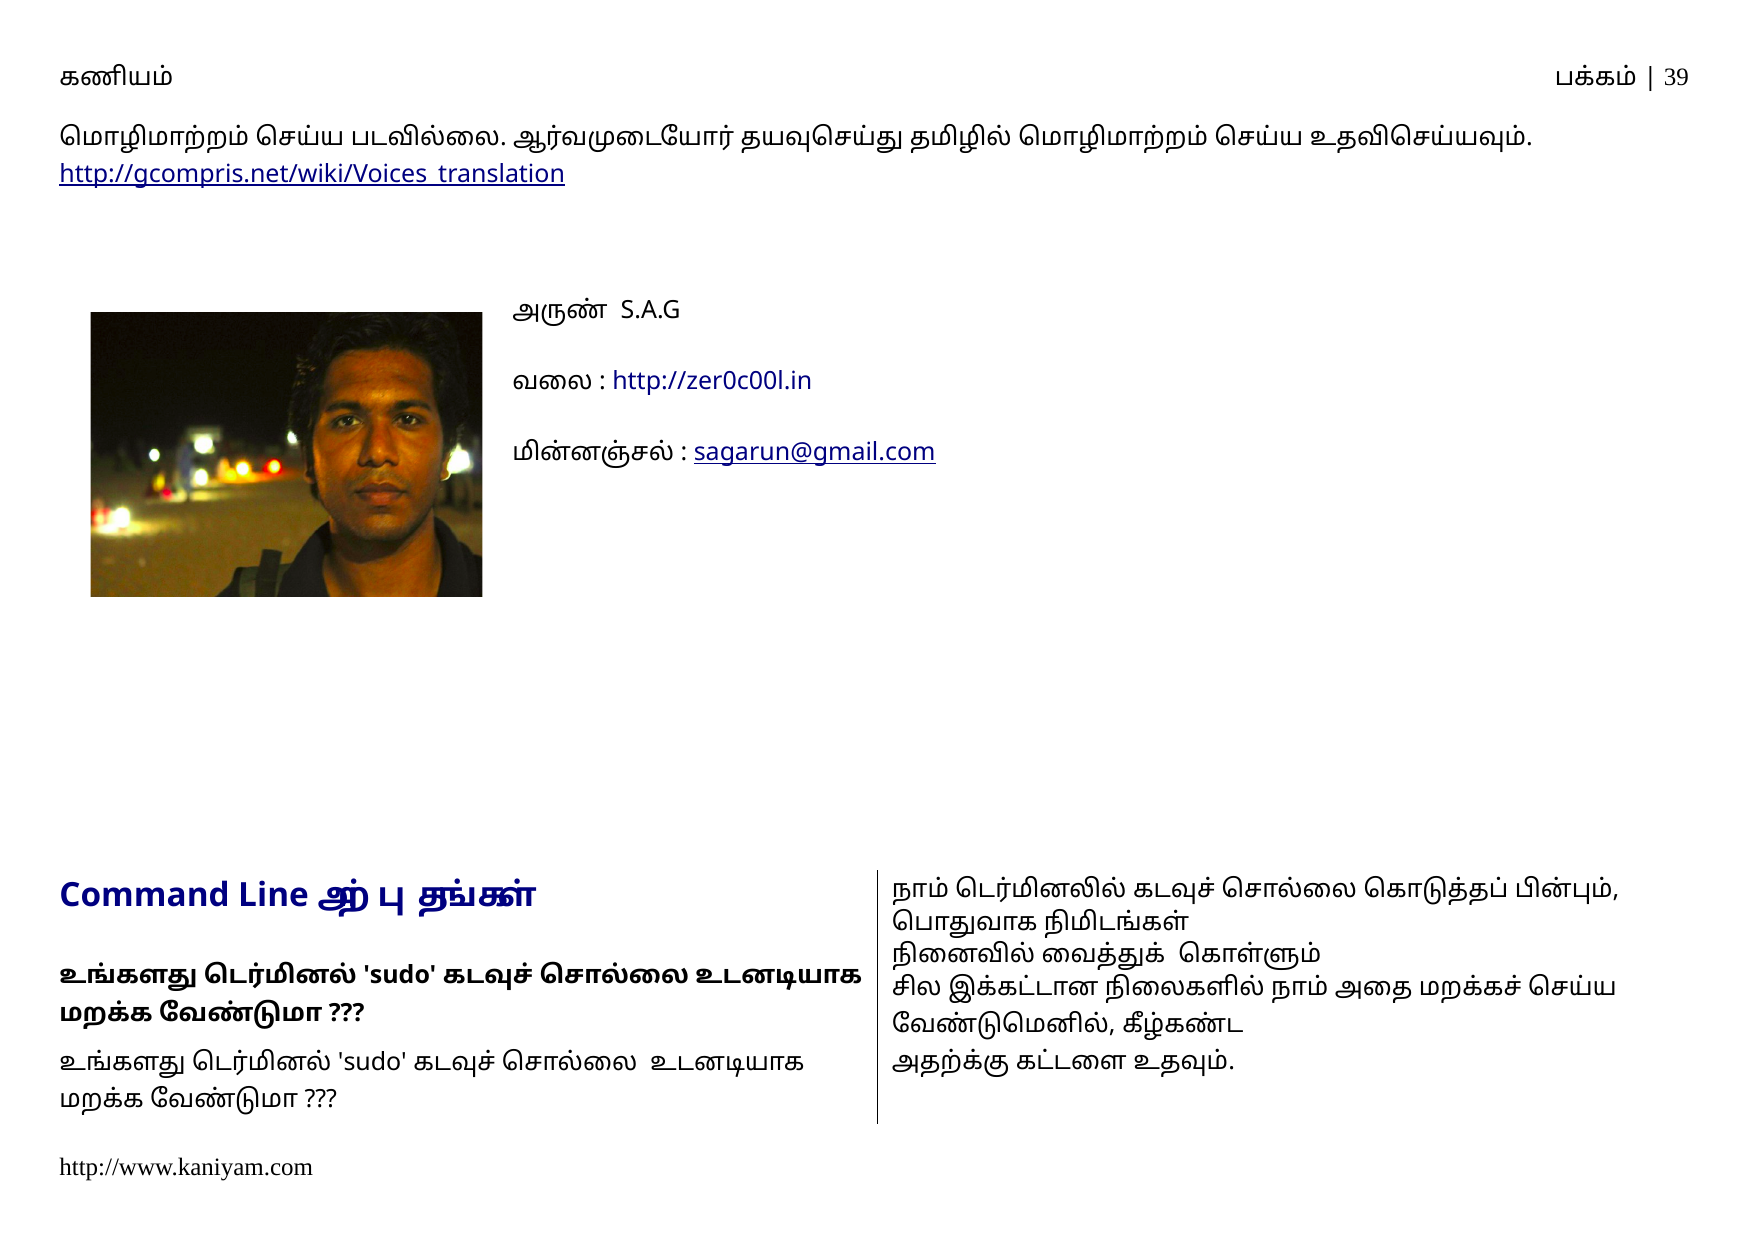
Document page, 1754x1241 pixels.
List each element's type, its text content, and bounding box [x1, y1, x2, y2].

picture [90, 312, 483, 597]
subtitle Command Line அற்புதங்கள் [59, 871, 862, 920]
subtitle மின்னஞ்சல் : sagarun@gmail.com [483, 434, 1695, 471]
subtitle [59, 329, 90, 400]
subtitle உங்களது டெர்மினல் 'sudo' கடவுச் சொல்லை உடனடியாக மறக்க வேண்டுமா ??? [59, 957, 862, 1031]
subtitle உங்களது டெர்மினல் 'sudo' கடவுச் சொல்லை உடனடியாக மறக்க வேண்டுமா ??? [59, 1044, 862, 1118]
subtitle [59, 434, 90, 471]
subtitle மொழிமாற்றம் செய்ய படவில்லை. ஆர்வமுடையோர் தயவுசெய்து தமிழில் மொழிமாற்றம் செய்ய உதவிசெய்யவும். http://gcompris.net/wiki/Voices_translation [59, 118, 1695, 224]
subtitle நாம் டெர்மினலில் கடவுச் சொல்லை கொடுத்தப் பின்பும், பொதுவாக நிமிடங்கள் நினைவில் வைத்துக் கொள்ளும் சில இக்கட்டான நிலைகளில் நாம் அதை மறக்கச் செய்ய வேண்டுமெனில், கீழ்கண்ட அதற்க்கு கட்டளை உதவும். [892, 871, 1695, 1113]
subtitle வலை : http://zer0c00l.in [483, 329, 1695, 400]
subtitle அருண் S.A.G [59, 292, 1695, 329]
